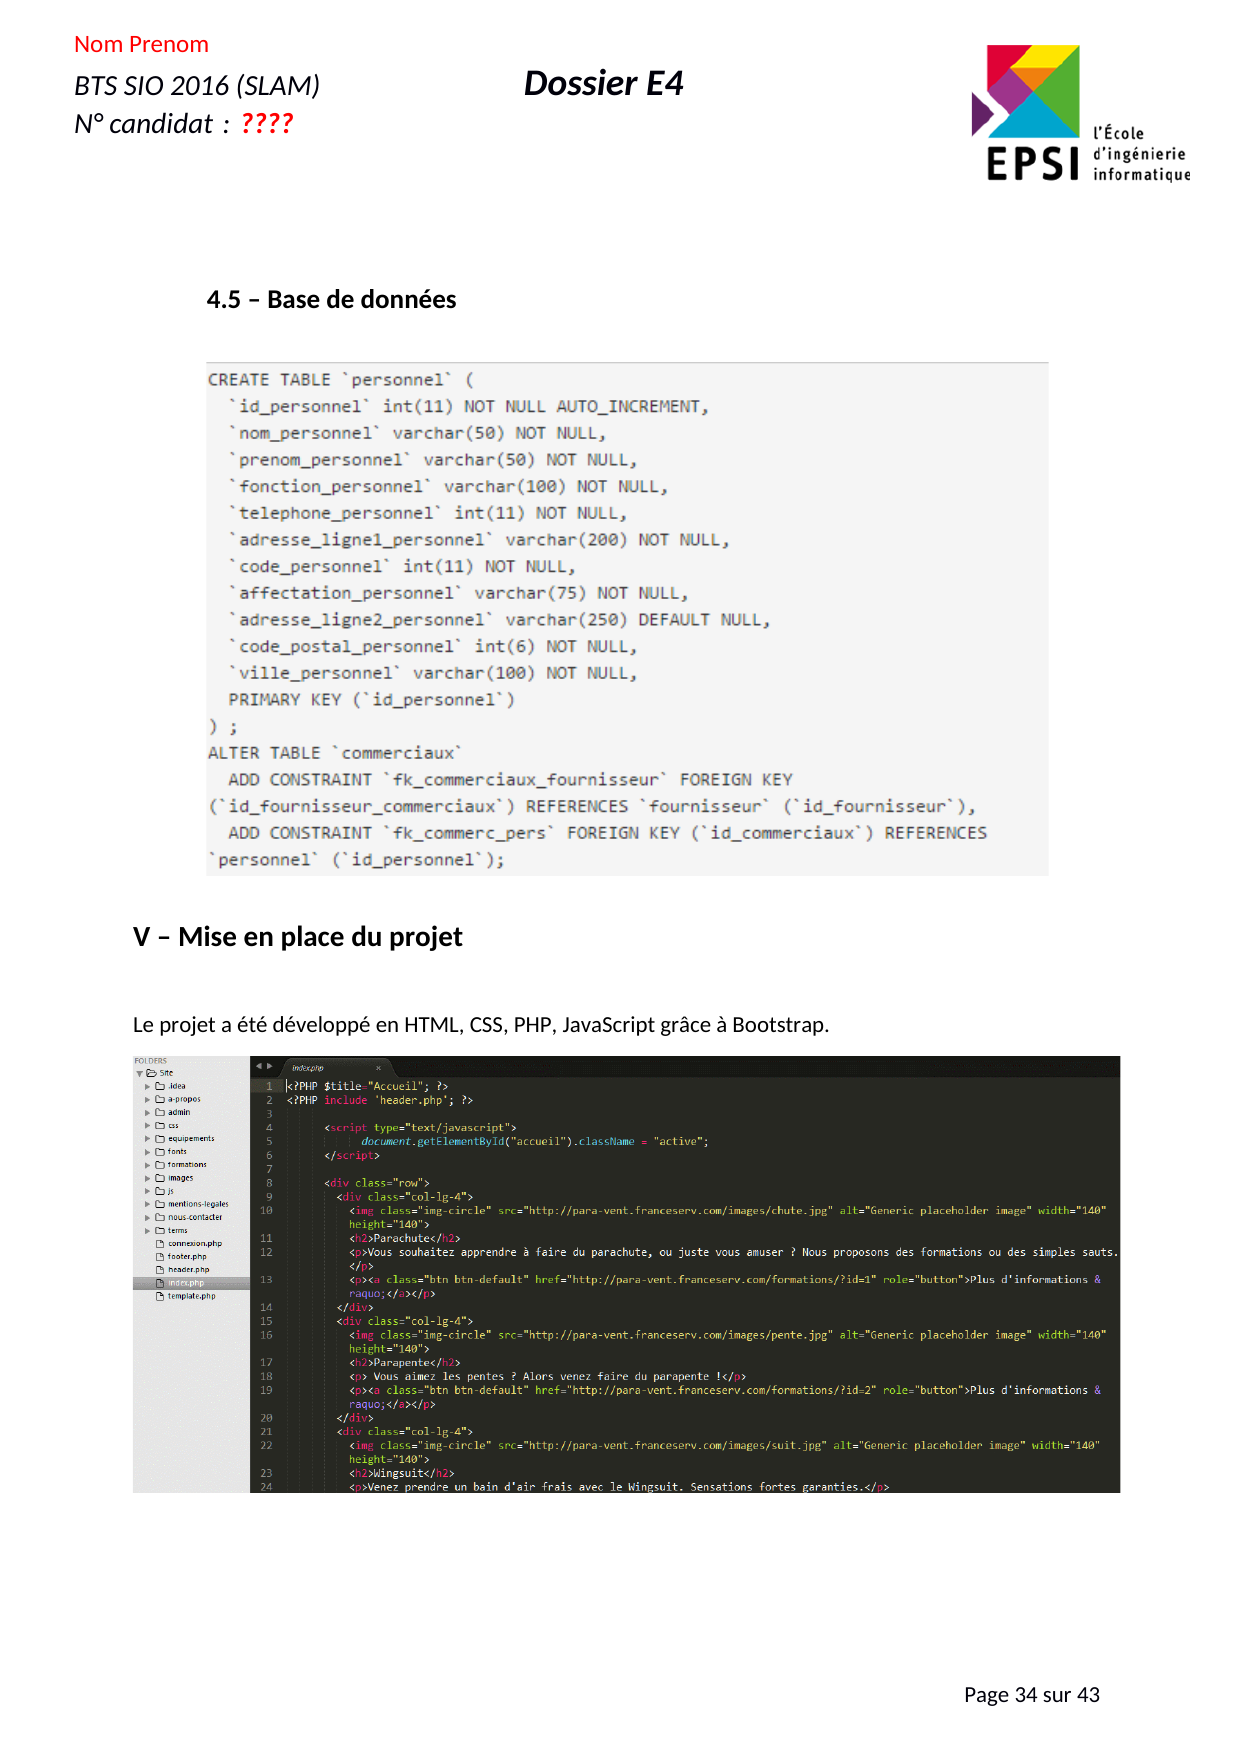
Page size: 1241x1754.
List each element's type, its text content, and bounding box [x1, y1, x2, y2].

text Le projet a été développé en HTML, CSS, PHP, JavaScript grâce à Bootstrap. [133, 1010, 1122, 1038]
subtitle 4.5 – Base de données [133, 282, 1122, 315]
subtitle V – Mise en place du projet [133, 918, 1122, 954]
